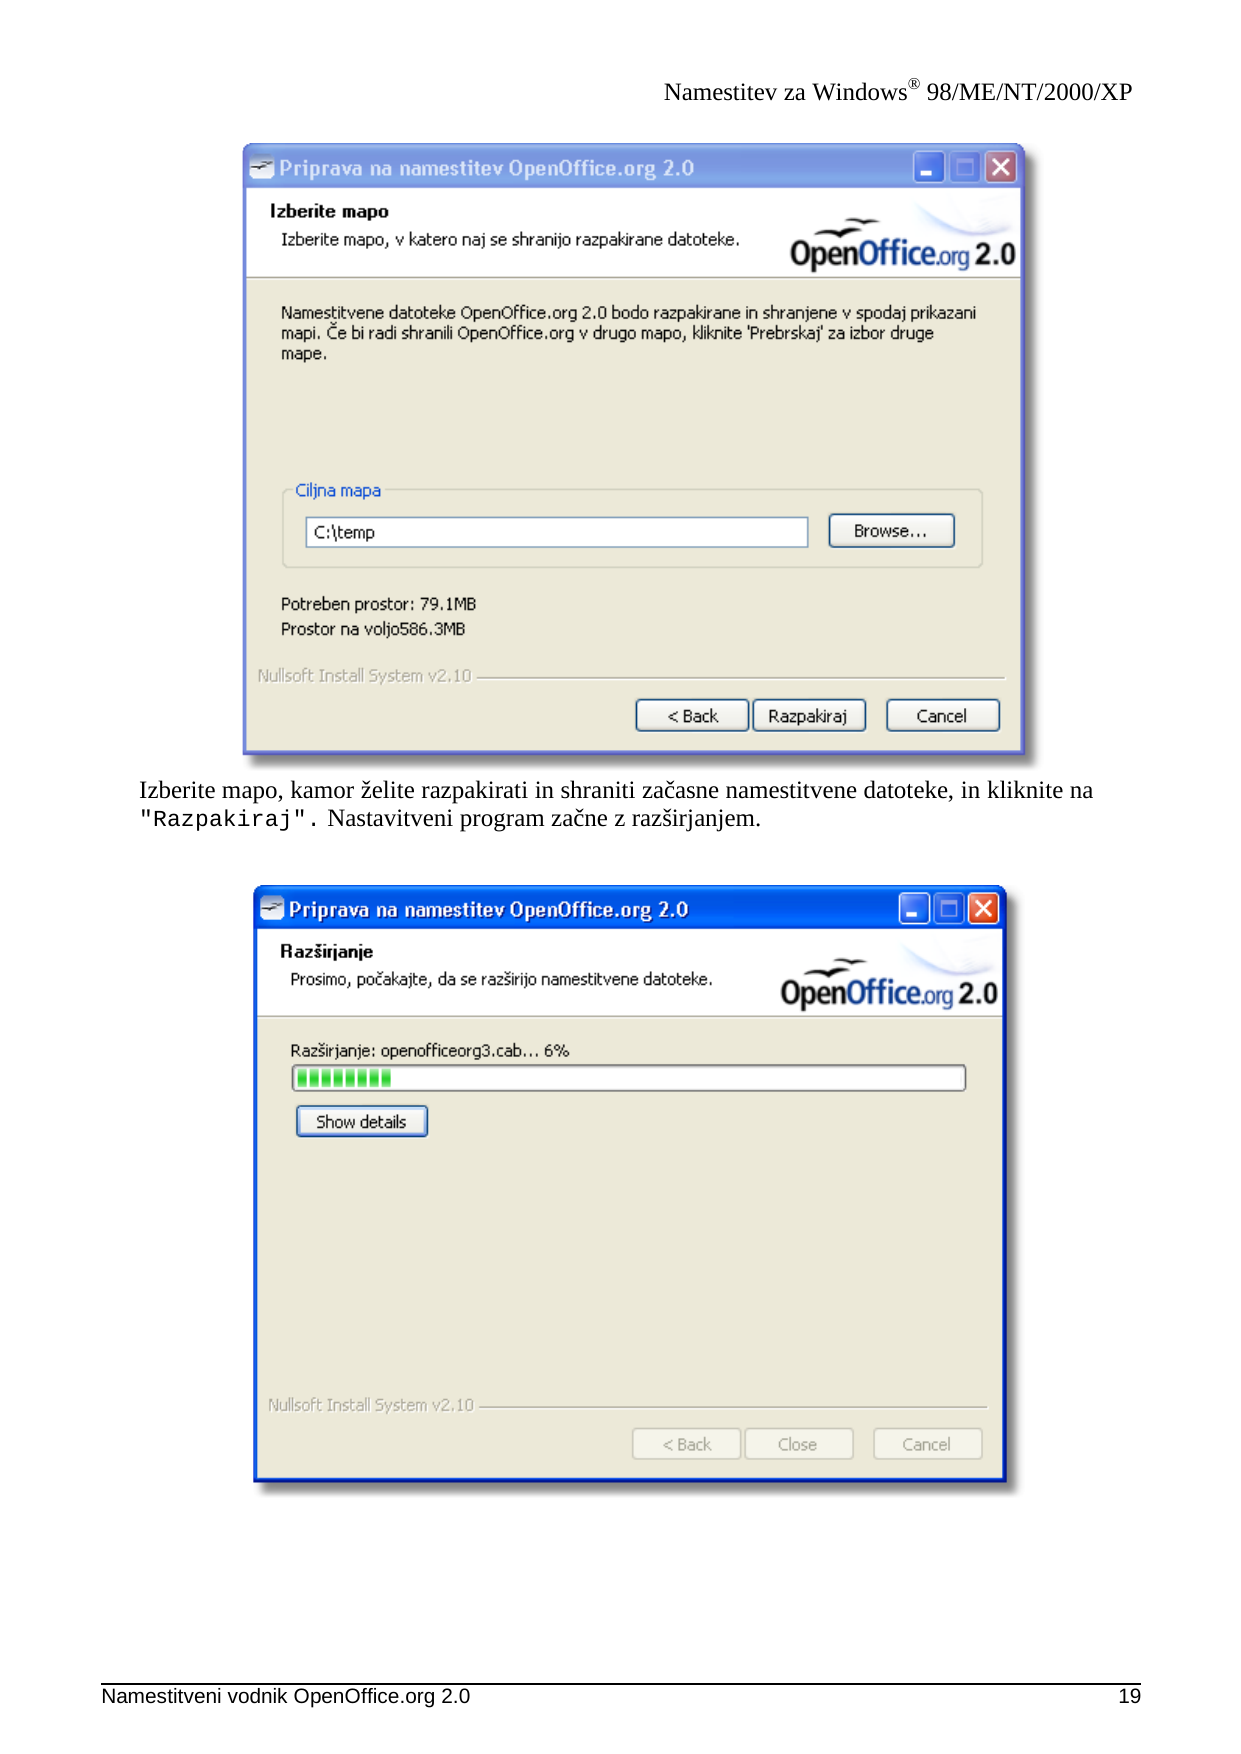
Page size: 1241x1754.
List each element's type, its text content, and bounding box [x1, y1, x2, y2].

picture [253, 885, 1025, 1501]
picture [242, 143, 1044, 774]
text Izberite mapo, kamor želite razpakirati in shraniti začasne namestitvene datoteke, in kliknite na "Razpakiraj". Nastavitveni program začne z razširjanjem. [139, 776, 1139, 834]
